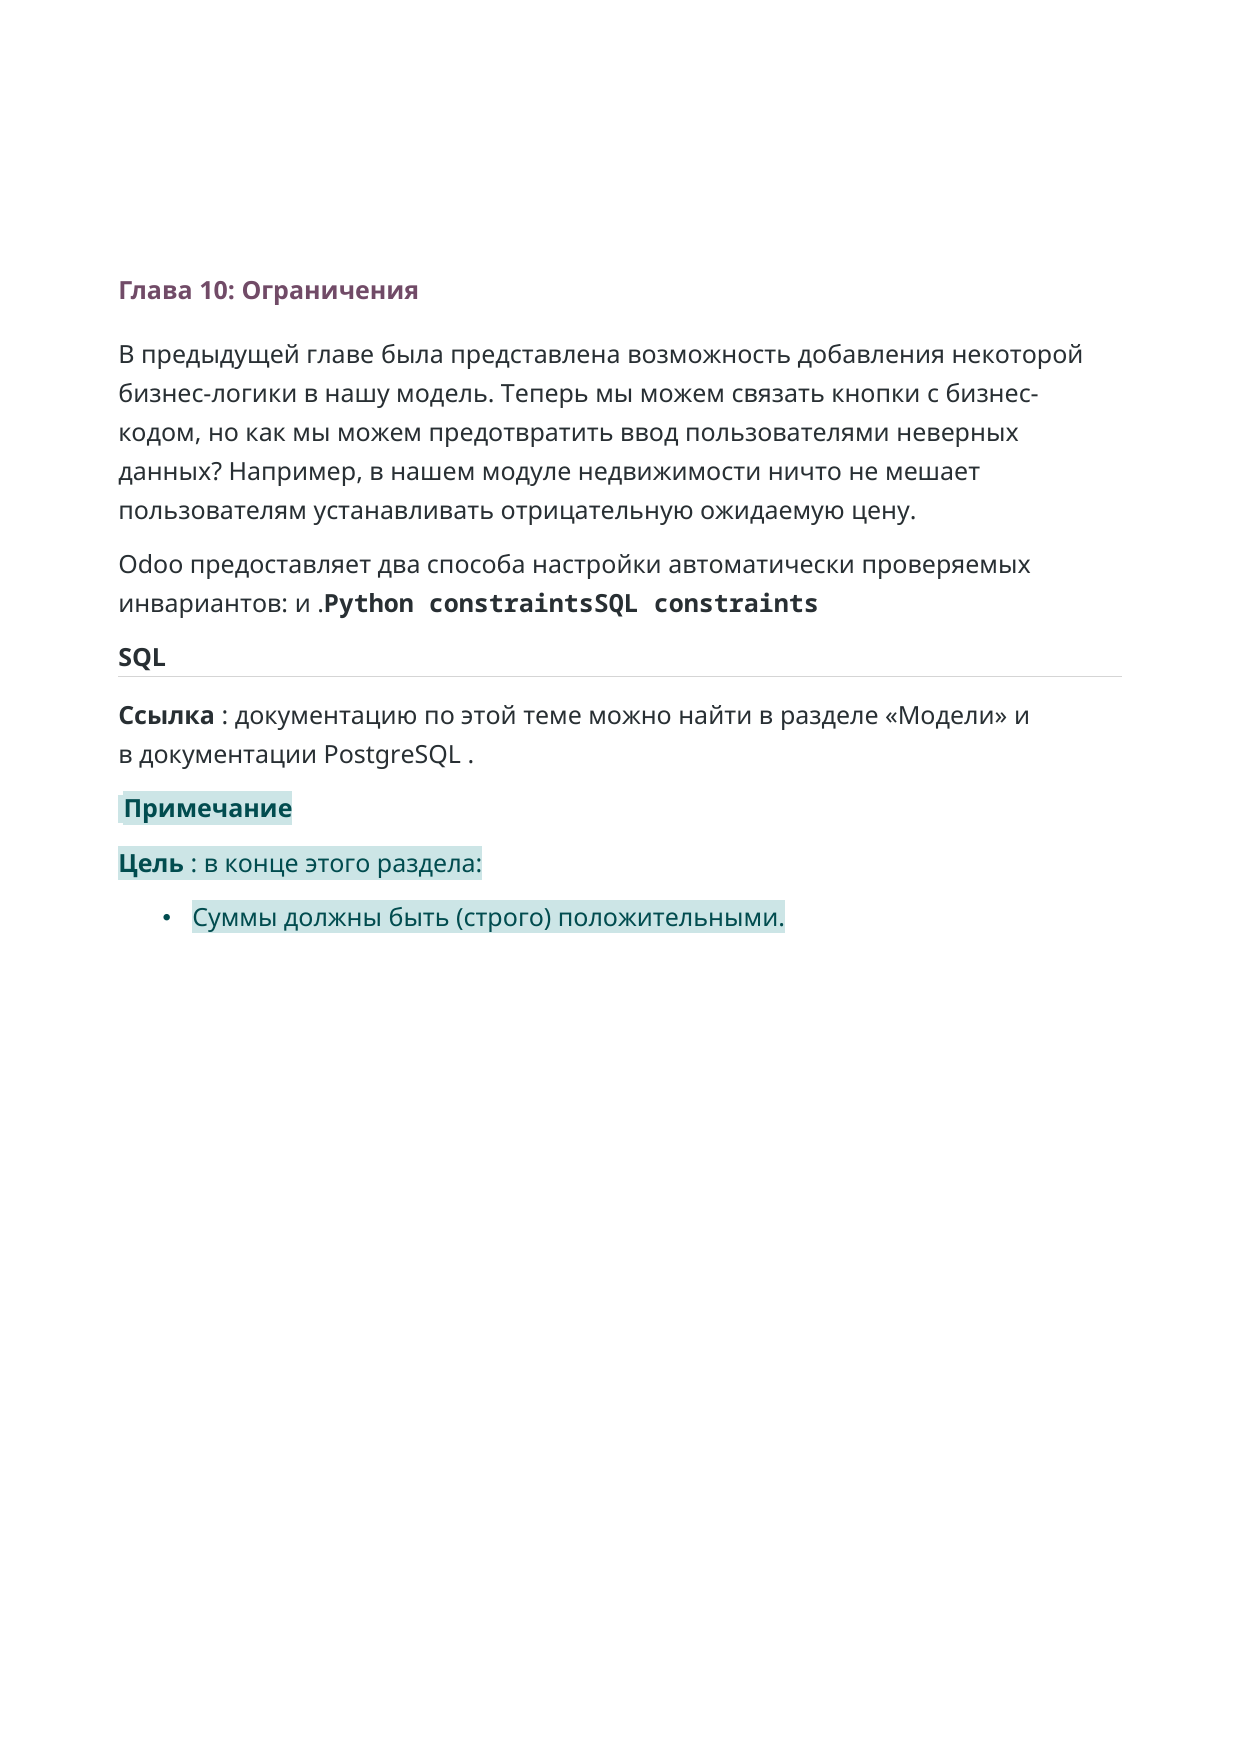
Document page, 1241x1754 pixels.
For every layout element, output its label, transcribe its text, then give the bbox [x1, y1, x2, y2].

text Odoo предоставляет два способа настройки автоматически проверяемых инвариантов: и .Python constraintsSQL constraints [118, 547, 1122, 620]
text В предыдущей главе была представлена ​​возможность добавления некоторой бизнес-логики в нашу модель. Теперь мы можем связать кнопки с бизнес-кодом, но как мы можем предотвратить ввод пользователями неверных данных? Например, в нашем модуле недвижимости ничто не мешает пользователям устанавливать отрицательную ожидаемую цену. [118, 336, 1122, 527]
subtitle SQL [118, 639, 1122, 676]
text Ссылка : документацию по этой теме можно найти в разделе «Модели» и в документации PostgreSQL . [118, 698, 1122, 771]
text Примечание [118, 791, 1122, 825]
list Суммы должны быть (строго) положительными. [162, 899, 1122, 933]
subtitle Глава 10: Ограничения [118, 273, 1122, 307]
text Цель : в конце этого раздела: [118, 846, 1122, 880]
